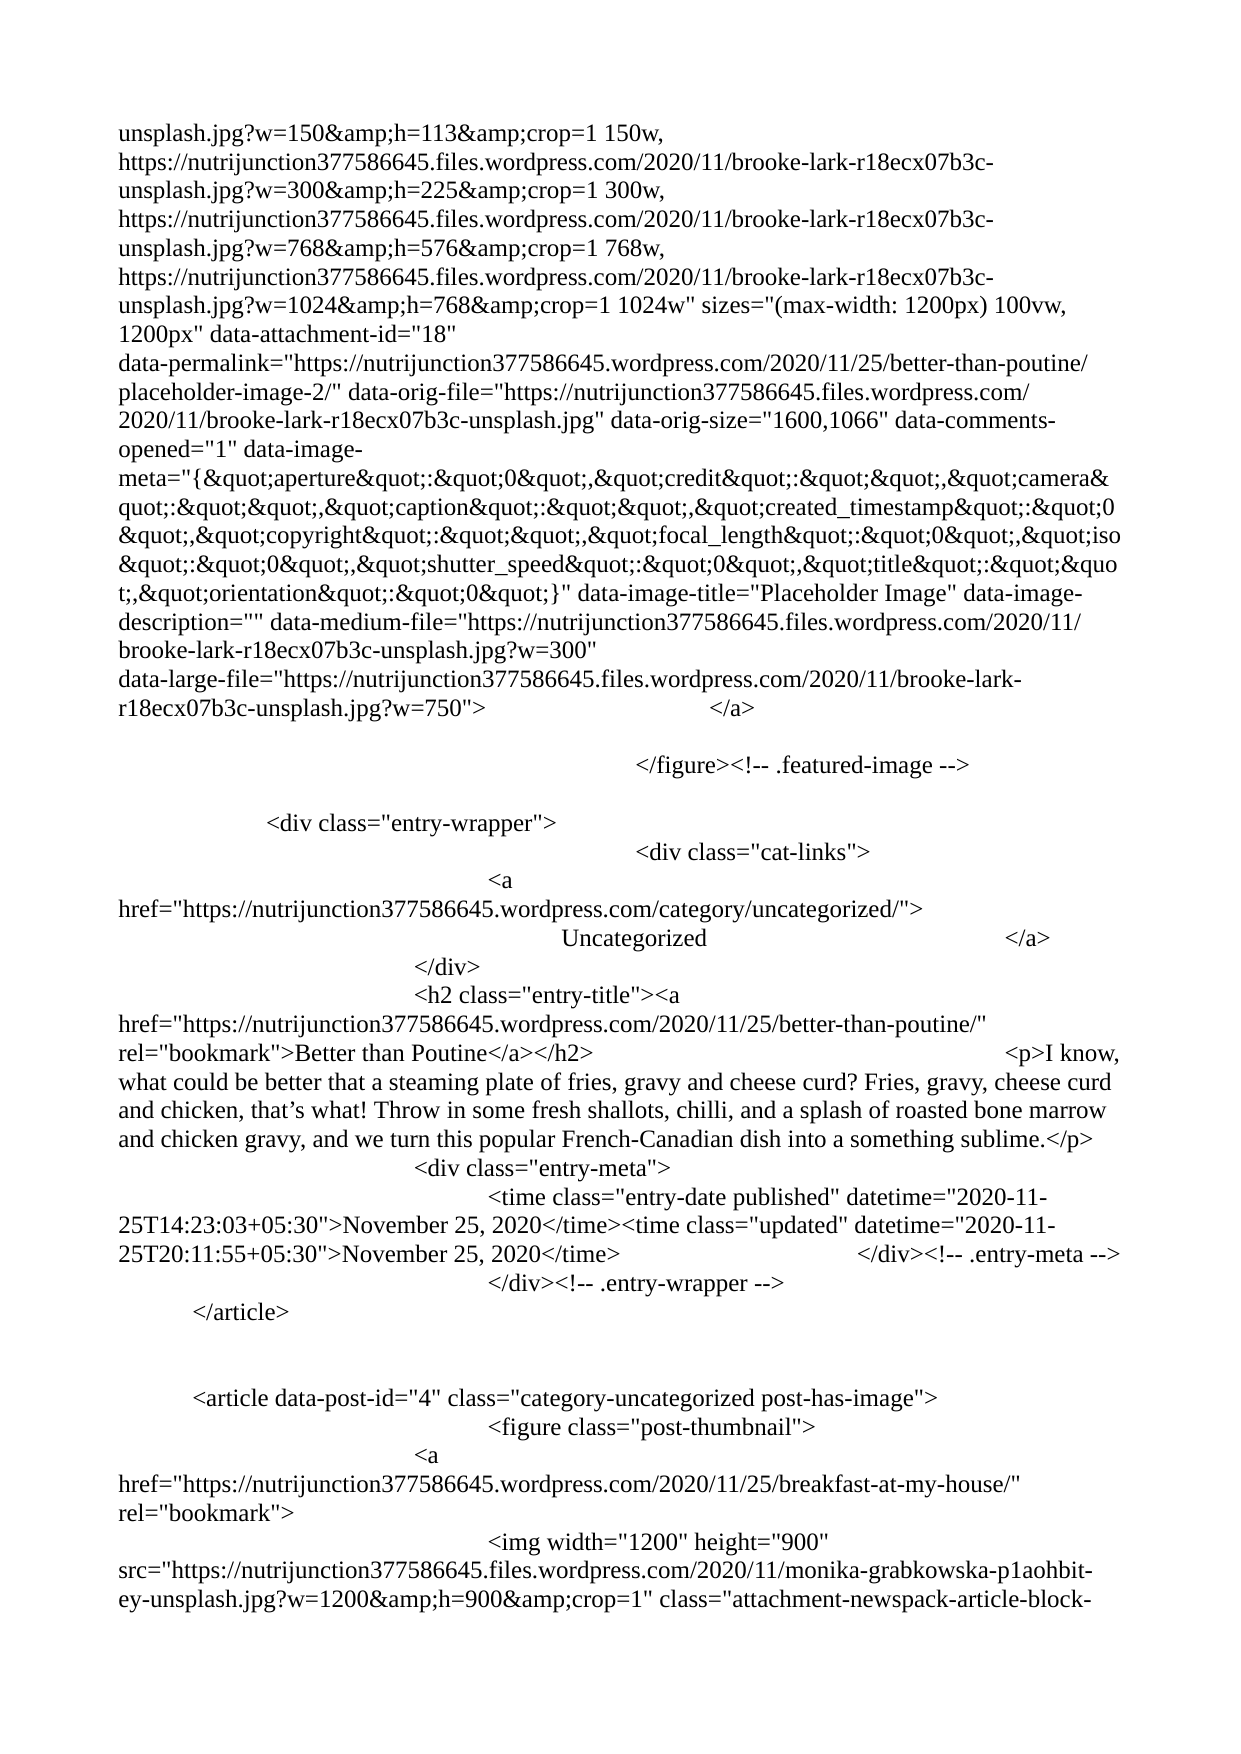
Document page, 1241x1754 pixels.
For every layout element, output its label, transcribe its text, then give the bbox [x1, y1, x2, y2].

text <div class="entry-meta"> [118, 1153, 1122, 1182]
text <time class="entry-date published" datetime="2020-11-25T14:23:03+05:30">November 25, 2020</time><time class="updated" datetime="2020-11-25T20:11:55+05:30">November 25, 2020</time> </div><!-- .entry-meta --> [118, 1182, 1122, 1268]
text Uncategorized </a> [118, 923, 1122, 952]
text <div class="cat-links"> [118, 837, 1122, 866]
text <img width="1200" height="900" src="https://nutrijunction377586645.files.wordpress.com/2020/11/monika-grabkowska-p1aohbit-ey-unsplash.jpg?w=1200&amp;h=900&amp;crop=1" class="attachment-newspack-article-block- [118, 1527, 1122, 1613]
text <a href="https://nutrijunction377586645.wordpress.com/category/uncategorized/"> [118, 866, 1122, 923]
text </figure><!-- .featured-image --> [118, 751, 1122, 779]
text <div class="entry-wrapper"> [118, 808, 1122, 837]
text </div><!-- .entry-wrapper --> [118, 1268, 1122, 1297]
text <h2 class="entry-title"><a href="https://nutrijunction377586645.wordpress.com/2020/11/25/better-than-poutine/" rel="bookmark">Better than Poutine</a></h2> <p>I know, what could be better that a steaming plate of fries, gravy and cheese curd? Fries, gravy, cheese curd and chicken, that’s what! Throw in some fresh shallots, chilli, and a splash of roasted bone marrow and chicken gravy, and we turn this popular French-Canadian dish into a something sublime.</p> [118, 981, 1122, 1153]
text </div> [118, 952, 1122, 981]
text <article data-post-id="4" class="category-uncategorized post-has-image"> [118, 1383, 1122, 1412]
text </article> [118, 1297, 1122, 1326]
text <figure class="post-thumbnail"> [118, 1412, 1122, 1441]
text <a href="https://nutrijunction377586645.wordpress.com/2020/11/25/breakfast-at-my-house/" rel="bookmark"> [118, 1441, 1122, 1527]
text unsplash.jpg?w=150&amp;h=113&amp;crop=1 150w, https://nutrijunction377586645.files.wordpress.com/2020/11/brooke-lark-r18ecx07b3c-unsplash.jpg?w=300&amp;h=225&amp;crop=1 300w, https://nutrijunction377586645.files.wordpress.com/2020/11/brooke-lark-r18ecx07b3c-unsplash.jpg?w=768&amp;h=576&amp;crop=1 768w, https://nutrijunction377586645.files.wordpress.com/2020/11/brooke-lark-r18ecx07b3c-unsplash.jpg?w=1024&amp;h=768&amp;crop=1 1024w" sizes="(max-width: 1200px) 100vw, 1200px" data-attachment-id="18" data-permalink="https://nutrijunction377586645.wordpress.com/2020/11/25/better-than-poutine/placeholder-image-2/" data-orig-file="https://nutrijunction377586645.files.wordpress.com/2020/11/brooke-lark-r18ecx07b3c-unsplash.jpg" data-orig-size="1600,1066" data-comments-opened="1" data-image-meta="{&quot;aperture&quot;:&quot;0&quot;,&quot;credit&quot;:&quot;&quot;,&quot;camera&quot;:&quot;&quot;,&quot;caption&quot;:&quot;&quot;,&quot;created_timestamp&quot;:&quot;0&quot;,&quot;copyright&quot;:&quot;&quot;,&quot;focal_length&quot;:&quot;0&quot;,&quot;iso&quot;:&quot;0&quot;,&quot;shutter_speed&quot;:&quot;0&quot;,&quot;title&quot;:&quot;&quot;,&quot;orientation&quot;:&quot;0&quot;}" data-image-title="Placeholder Image" data-image-description="" data-medium-file="https://nutrijunction377586645.files.wordpress.com/2020/11/brooke-lark-r18ecx07b3c-unsplash.jpg?w=300" data-large-file="https://nutrijunction377586645.files.wordpress.com/2020/11/brooke-lark-r18ecx07b3c-unsplash.jpg?w=750"> </a> [118, 118, 1122, 722]
